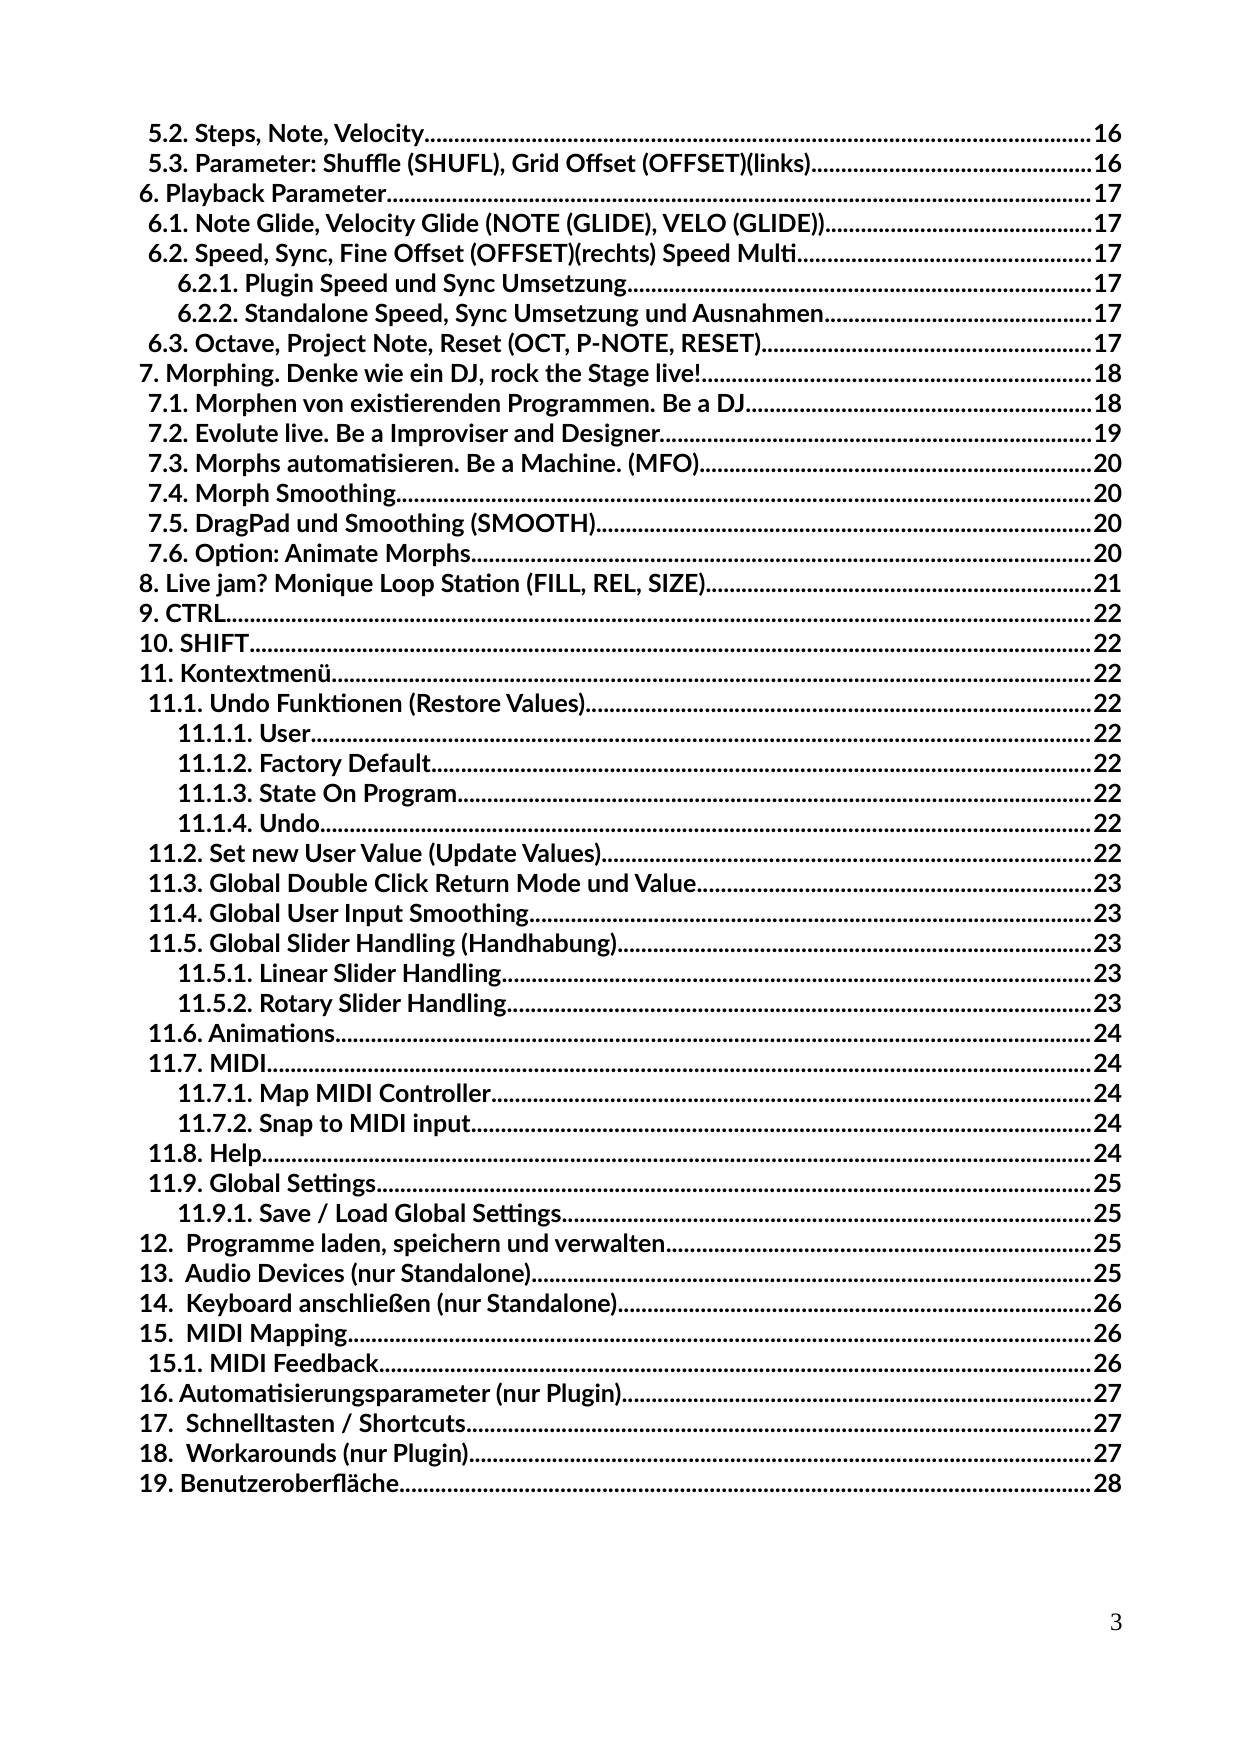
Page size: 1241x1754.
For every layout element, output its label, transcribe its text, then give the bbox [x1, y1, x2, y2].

text 6.2.1. Plugin Speed und Sync Umsetzung 17 [177, 268, 1122, 298]
text 15.1. MIDI Feedback 26 [148, 1348, 1122, 1378]
text 7.3. Morphs automatisieren. Be a Machine. (MFO) 20 [148, 448, 1122, 478]
text 6.2.2. Standalone Speed, Sync Umsetzung und Ausnahmen 17 [177, 298, 1122, 328]
text 8. Live jam? Monique Loop Station (FILL, REL, SIZE) 21 [118, 568, 1122, 598]
text 12. Programme laden, speichern und verwalten 25 [118, 1228, 1122, 1258]
text 16. Automatisierungsparameter (nur Plugin) 27 [118, 1378, 1122, 1408]
text 11.1.3. State On Program 22 [177, 778, 1122, 808]
text 11.5.1. Linear Slider Handling 23 [177, 958, 1122, 988]
text 11.1.4. Undo 22 [177, 808, 1122, 838]
text 11.7. MIDI 24 [148, 1048, 1122, 1078]
text 7.4. Morph Smoothing 20 [148, 478, 1122, 508]
text 7.5. DragPad und Smoothing (SMOOTH) 20 [148, 508, 1122, 538]
text 5.2. Steps, Note, Velocity 16 [148, 118, 1122, 148]
text 6.2. Speed, Sync, Fine Offset (OFFSET)(rechts) Speed Multi 17 [148, 238, 1122, 268]
text 15. MIDI Mapping 26 [118, 1318, 1122, 1348]
text 7. Morphing. Denke wie ein DJ, rock the Stage live! 18 [118, 358, 1122, 388]
text 6.1. Note Glide, Velocity Glide (NOTE (GLIDE), VELO (GLIDE)) 17 [148, 208, 1122, 238]
text 11.1.2. Factory Default 22 [177, 748, 1122, 778]
text 11.1. Undo Funktionen (Restore Values) 22 [148, 688, 1122, 718]
text 11.5. Global Slider Handling (Handhabung) 23 [148, 928, 1122, 958]
text 6.3. Octave, Project Note, Reset (OCT, P-NOTE, RESET) 17 [148, 328, 1122, 358]
text 5.3. Parameter: Shuffle (SHUFL), Grid Offset (OFFSET)(links) 16 [148, 148, 1122, 178]
text 11.3. Global Double Click Return Mode und Value 23 [148, 868, 1122, 898]
text 7.1. Morphen von existierenden Programmen. Be a DJ. 18 [148, 388, 1122, 418]
text 7.6. Option: Animate Morphs 20 [148, 538, 1122, 568]
text 11.5.2. Rotary Slider Handling 23 [177, 988, 1122, 1018]
text 11.8. Help 24 [148, 1138, 1122, 1168]
text 6. Playback Parameter 17 [118, 178, 1122, 208]
text 11.4. Global User Input Smoothing 23 [148, 898, 1122, 928]
text 11.2. Set new User Value (Update Values) 22 [148, 838, 1122, 868]
text 11.1.1. User 22 [177, 718, 1122, 748]
text 18. Workarounds (nur Plugin) 27 [118, 1438, 1122, 1468]
text 9. CTRL 22 [118, 598, 1122, 628]
text 11.9.1. Save / Load Global Settings 25 [177, 1198, 1122, 1228]
text 17. Schnelltasten / Shortcuts 27 [118, 1408, 1122, 1438]
text 19. Benutzeroberfläche 28 [118, 1468, 1122, 1498]
text 11. Kontextmenü 22 [118, 658, 1122, 688]
text 11.9. Global Settings 25 [148, 1168, 1122, 1198]
text 11.7.1. Map MIDI Controller 24 [177, 1078, 1122, 1108]
text 10. SHIFT 22 [118, 628, 1122, 658]
text 11.7.2. Snap to MIDI input 24 [177, 1108, 1122, 1138]
text 11.6. Animations 24 [148, 1018, 1122, 1048]
text 7.2. Evolute live. Be a Improviser and Designer. 19 [148, 418, 1122, 448]
text 13. Audio Devices (nur Standalone) 25 [118, 1258, 1122, 1288]
text 14. Keyboard anschließen (nur Standalone) 26 [118, 1288, 1122, 1318]
